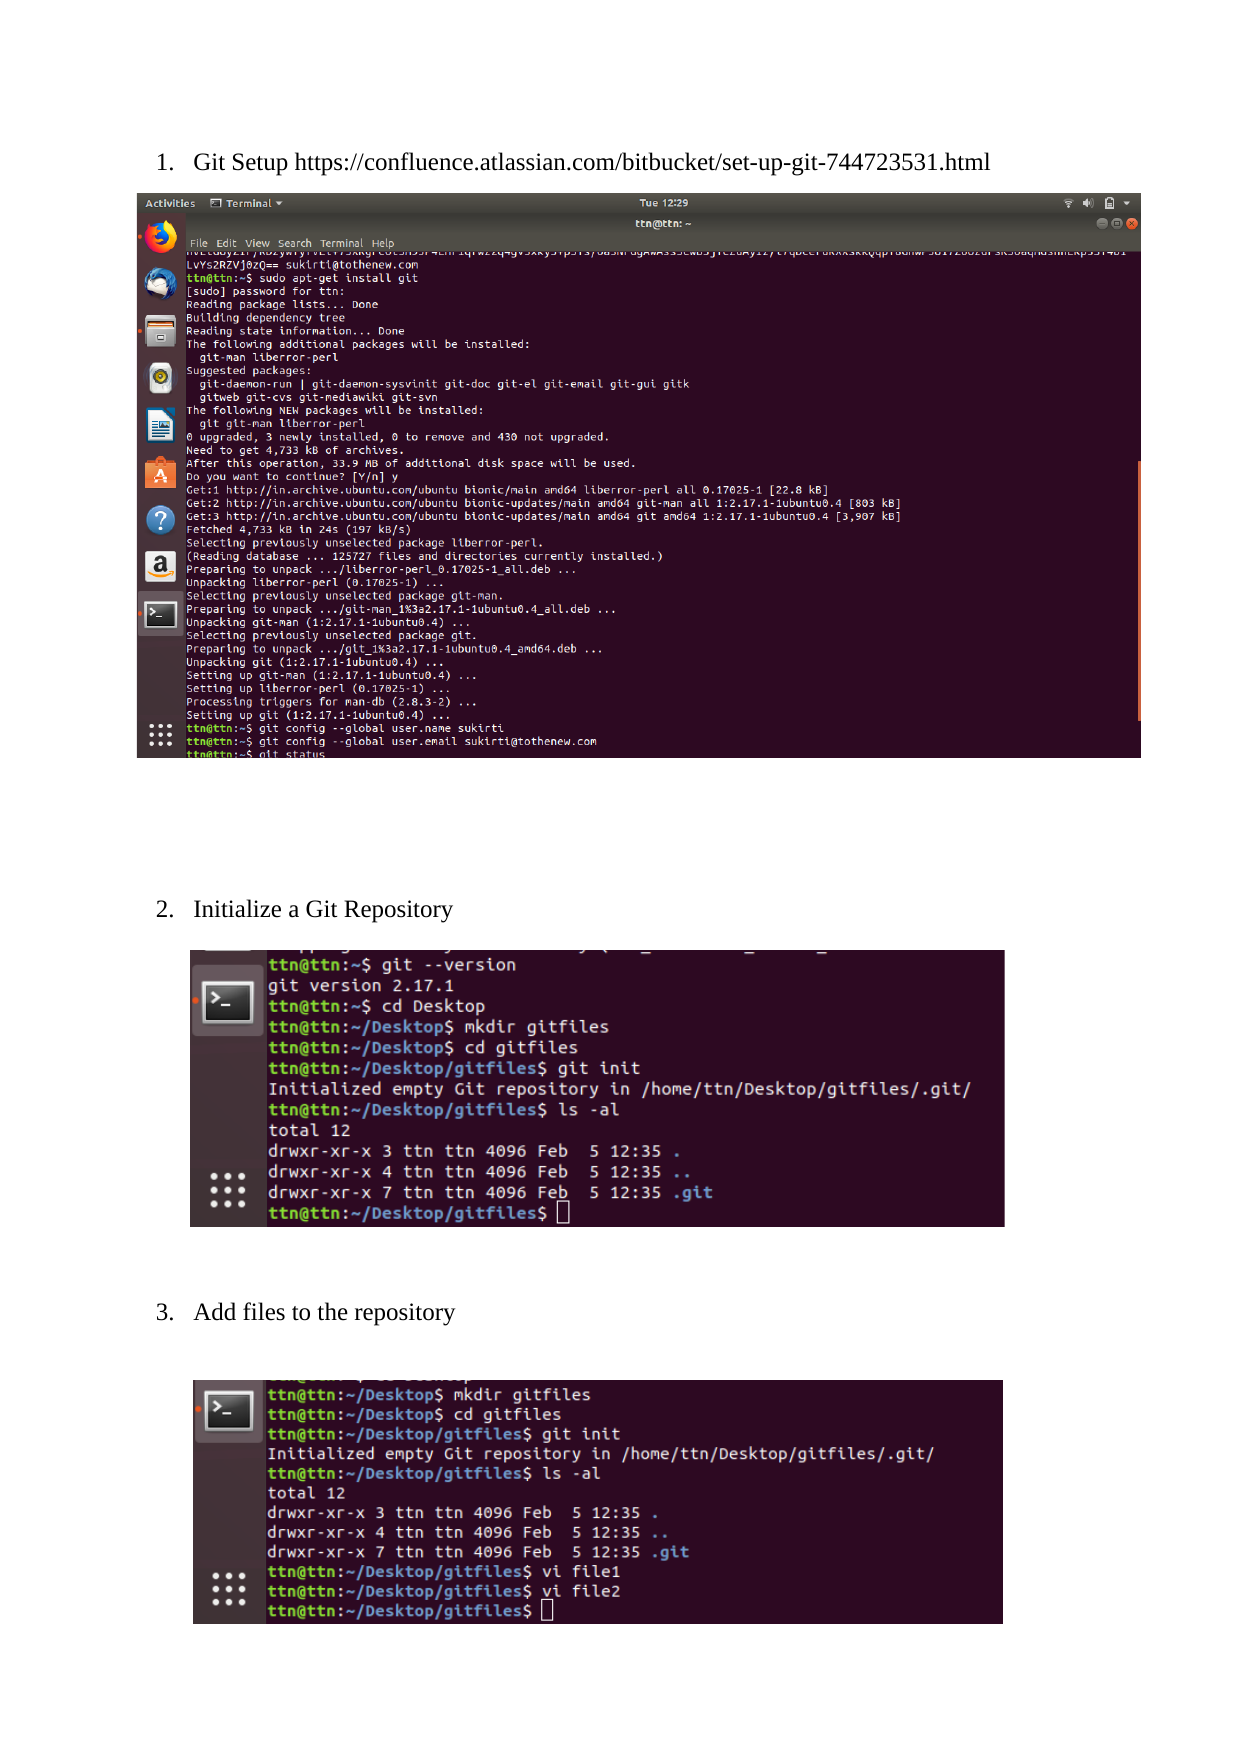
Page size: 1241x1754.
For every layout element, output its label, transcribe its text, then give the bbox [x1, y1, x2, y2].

list Initialize a Git Repository [156, 894, 1122, 923]
list Add files to the repository [156, 1297, 1122, 1326]
picture [136, 193, 1141, 758]
list Git Setup https://confluence.atlassian.com/bitbucket/set-up-git-744723531.html [156, 147, 1122, 176]
